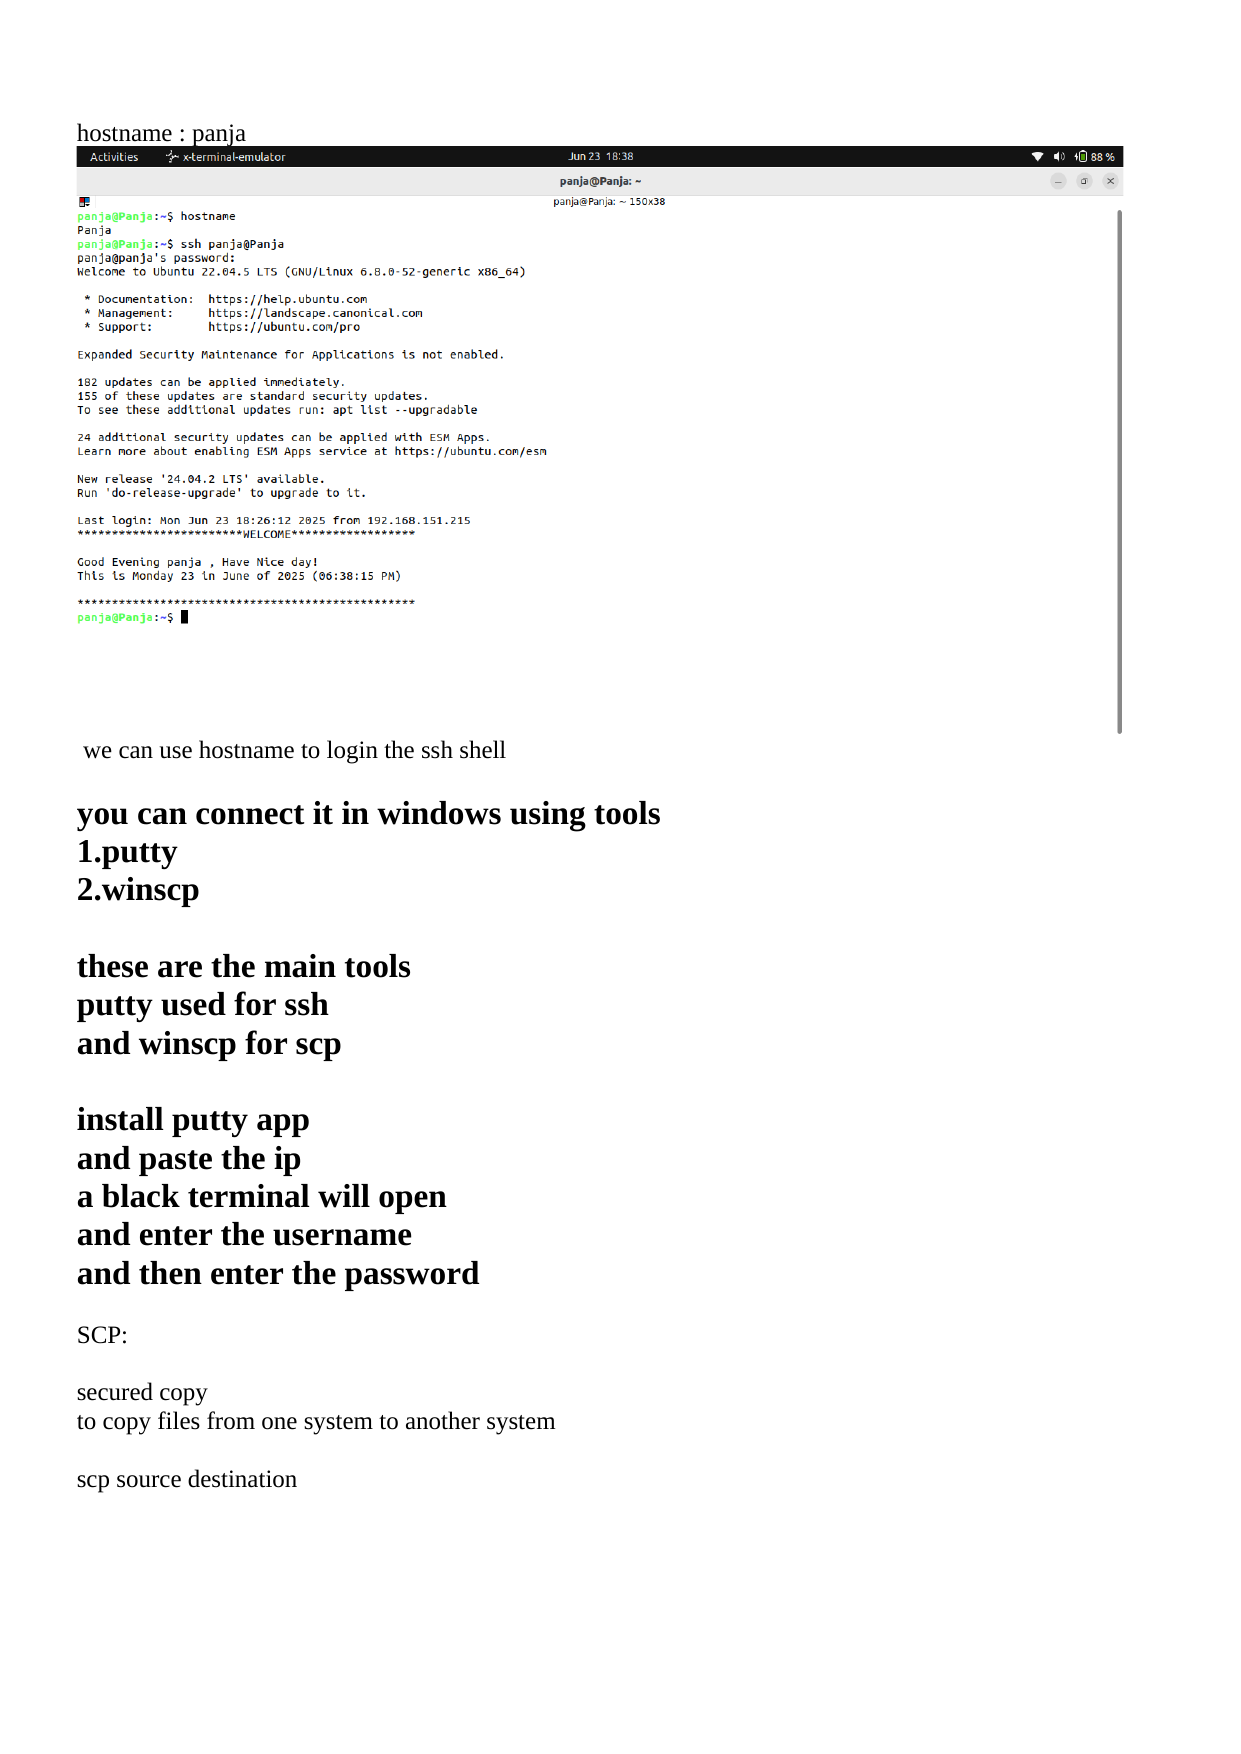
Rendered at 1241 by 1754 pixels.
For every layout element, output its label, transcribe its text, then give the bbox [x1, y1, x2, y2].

text a black terminal will open [77, 1176, 1123, 1214]
text and then enter the password [77, 1253, 1123, 1291]
text 2.winscp [77, 869, 1123, 908]
text these are the main tools [77, 946, 1123, 984]
text putty used for ssh [77, 984, 1123, 1023]
text to copy files from one system to another system [77, 1406, 1123, 1435]
text SCP: [77, 1320, 1123, 1349]
text secured copy [77, 1377, 1123, 1406]
text hostname : panja [77, 118, 1123, 146]
text install putty app [77, 1099, 1123, 1138]
picture [76, 146, 1124, 736]
text and enter the username [77, 1214, 1123, 1253]
text and paste the ip [77, 1138, 1123, 1176]
text and winscp for scp [77, 1023, 1123, 1061]
text we can use hostname to login the ssh shell [77, 736, 1123, 764]
text you can connect it in windows using tools [77, 793, 1123, 831]
text 1.putty [77, 831, 1123, 869]
text scp source destination [77, 1464, 1123, 1492]
